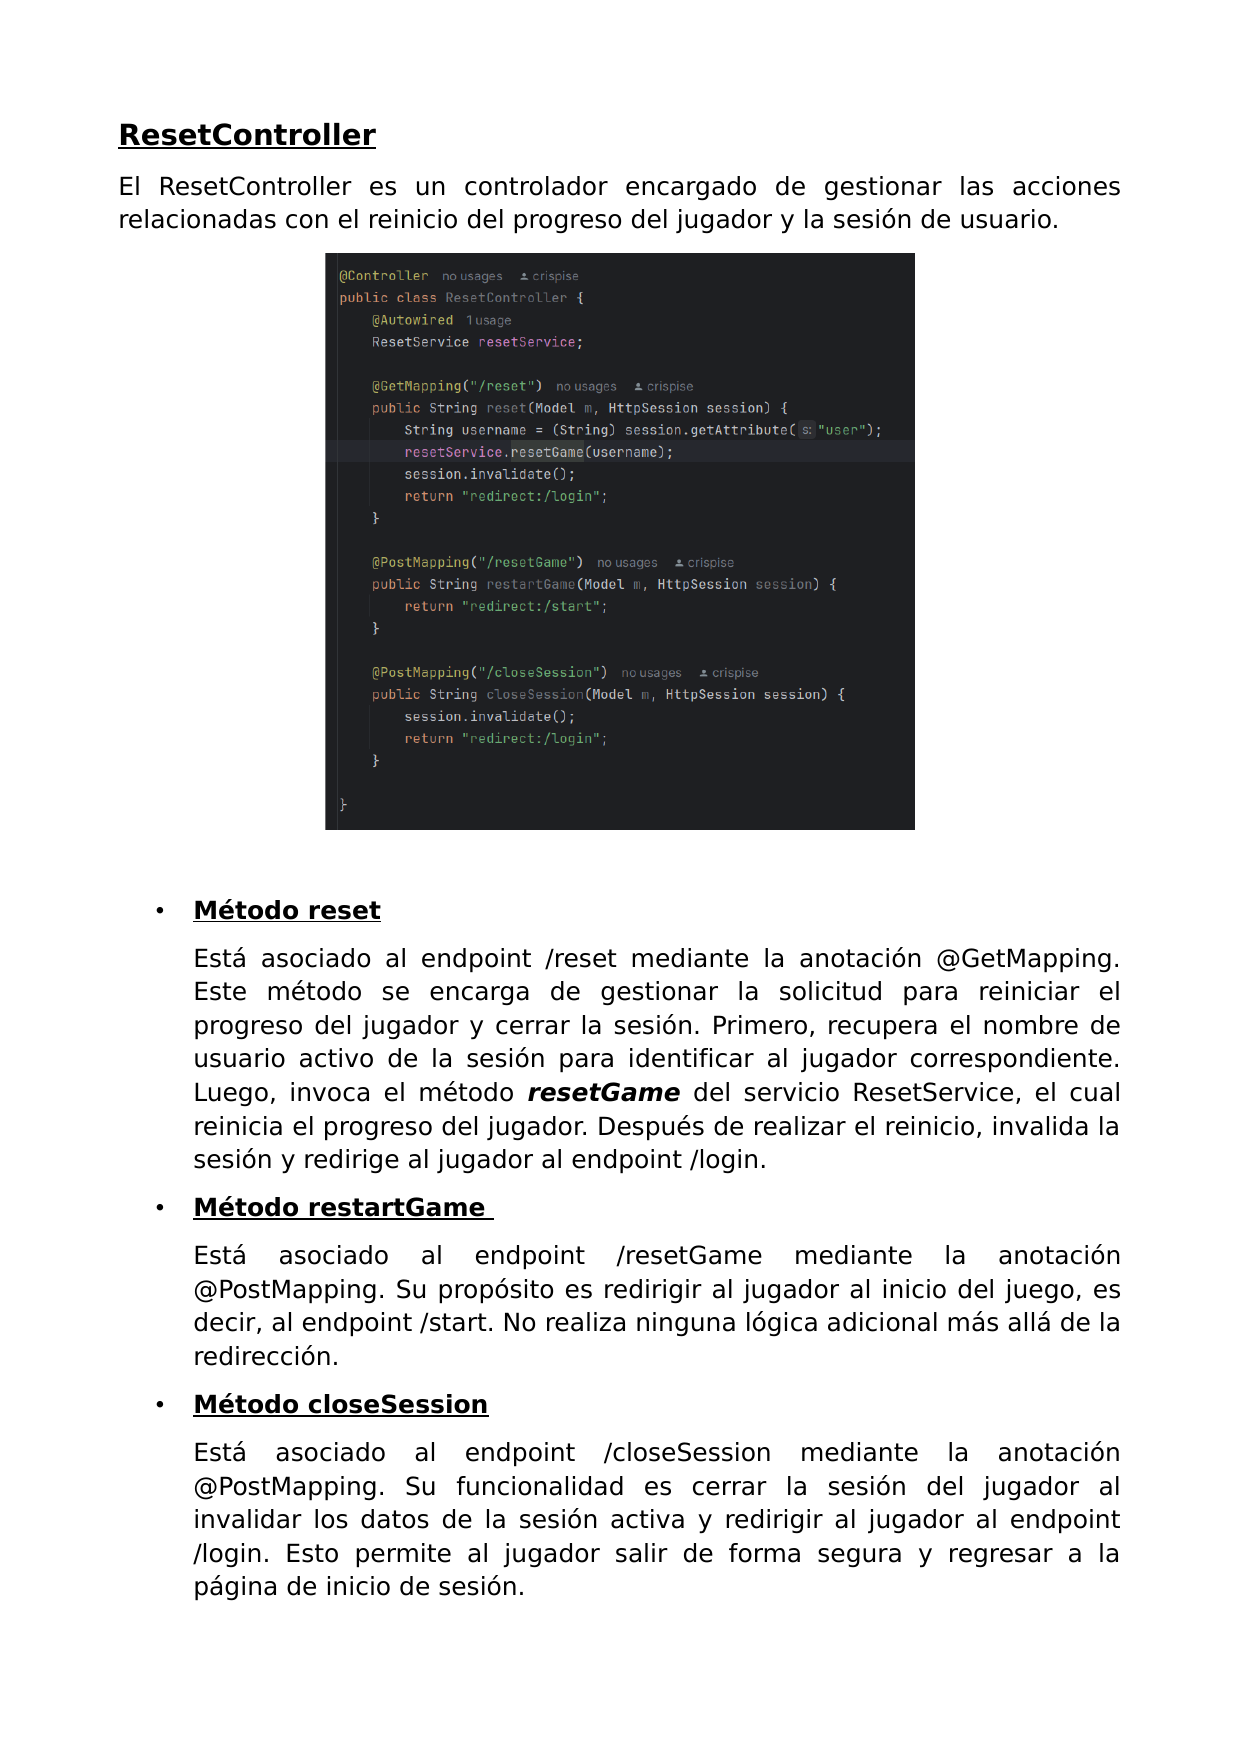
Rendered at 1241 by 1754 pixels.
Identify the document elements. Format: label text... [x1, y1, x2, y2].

picture [325, 253, 915, 830]
list Método reset [156, 896, 1122, 925]
list Está asociado al endpoint /reset mediante la anotación @GetMapping. Este método se encarga de gestionar la solicitud para reiniciar el progreso del jugador y cerrar la sesión. Primero, recupera el nombre de usuario activo de la sesión para identificar al jugador correspondiente. Luego, invoca el método resetGame del servicio ResetService, el cual reinicia el progreso del jugador. Después de realizar el reinicio, invalida la sesión y redirige al jugador al endpoint /login. [156, 944, 1122, 1174]
list Está asociado al endpoint /closeSession mediante la anotación @PostMapping. Su funcionalidad es cerrar la sesión del jugador al invalidar los datos de la sesión activa y redirigir al jugador al endpoint /login. Esto permite al jugador salir de forma segura y regresar a la página de inicio de sesión. [156, 1438, 1122, 1602]
list Está asociado al endpoint /resetGame mediante la anotación @PostMapping. Su propósito es redirigir al jugador al inicio del juego, es decir, al endpoint /start. No realiza ninguna lógica adicional más allá de la redirección. [156, 1241, 1122, 1371]
list Método restartGame [156, 1193, 1122, 1222]
list Método closeSession [156, 1390, 1122, 1419]
text El ResetController es un controlador encargado de gestionar las acciones relacionadas con el reinicio del progreso del jugador y la sesión de usuario. [118, 172, 1122, 234]
text ResetController [118, 118, 1122, 152]
